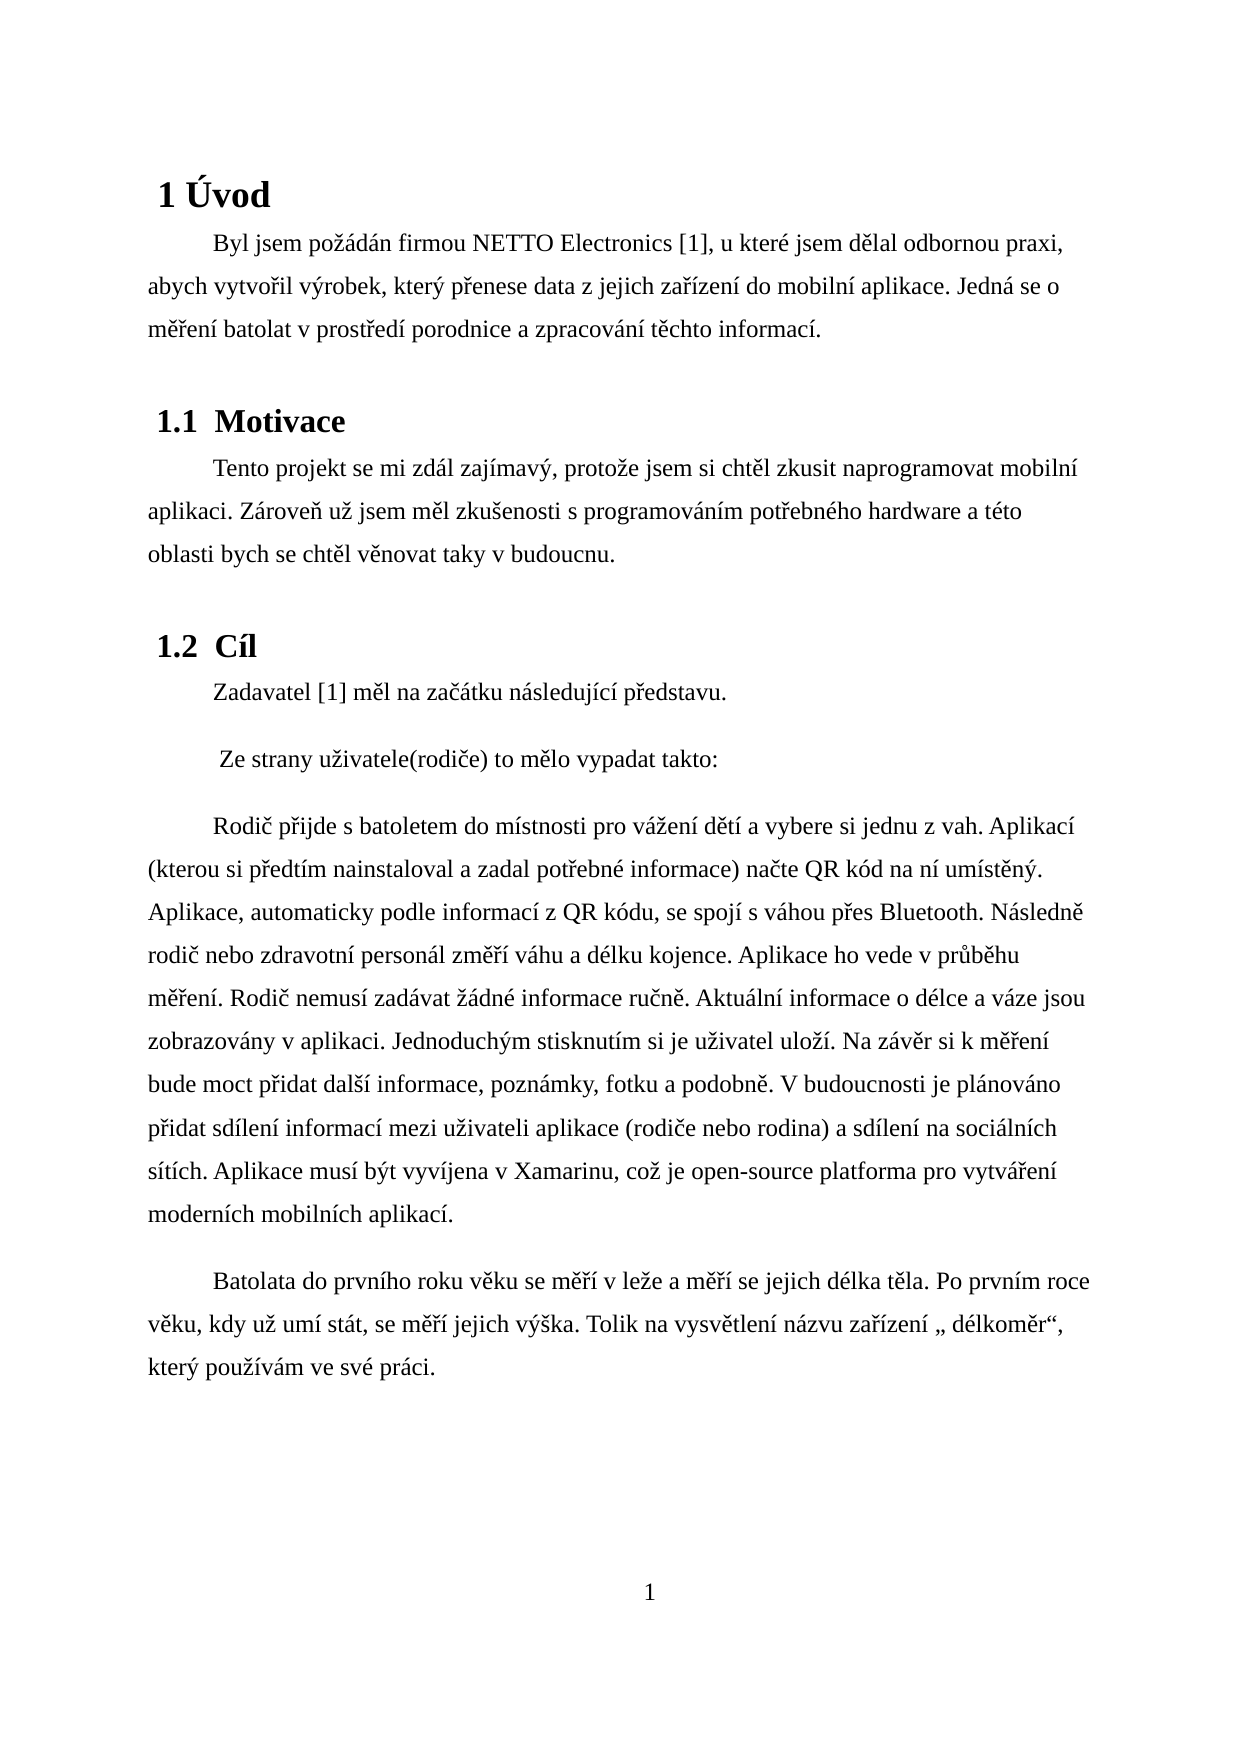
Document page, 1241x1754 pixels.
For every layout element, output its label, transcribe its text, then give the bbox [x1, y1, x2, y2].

subtitle Motivace [148, 402, 1093, 440]
text Rodič přijde s batoletem do místnosti pro vážení dětí a vybere si jednu z vah. Aplikací (kterou si předtím nainstaloval a zadal potřebné informace) načte QR kód na ní umístěný. Aplikace, automaticky podle informací z QR kódu, se spojí s váhou přes Bluetooth. Následně rodič nebo zdravotní personál změří váhu a délku kojence. Aplikace ho vede v průběhu měření. Rodič nemusí zadávat žádné informace ručně. Aktuální informace o délce a váze jsou zobrazovány v aplikaci. Jednoduchým stisknutím si je uživatel uloží. Na závěr si k měření bude moct přidat další informace, poznámky, fotku a podobně. V budoucnosti je plánováno přidat sdílení informací mezi uživateli aplikace (rodiče nebo rodina) a sdílení na sociálních sítích. Aplikace musí být vyvíjena v Xamarinu, což je open-source platforma pro vytváření moderních mobilních aplikací. [148, 811, 1093, 1228]
text Ze strany uživatele(rodiče) to mělo vypadat takto: [148, 744, 1093, 773]
text Zadavatel [1] měl na začátku následující představu. [148, 677, 1093, 706]
text Tento projekt se mi zdál zajímavý, protože jsem si chtěl zkusit naprogramovat mobilní aplikaci. Zároveň už jsem měl zkušenosti s programováním potřebného hardware a této oblasti bych se chtěl věnovat taky v budoucnu. [148, 453, 1093, 568]
text Batolata do prvního roku věku se měří v leže a měří se jejich délka těla. Po prvním roce věku, kdy už umí stát, se měří jejich výška. Tolik na vysvětlení názvu zařízení „ délkoměr“, který používám ve své práci. [148, 1266, 1093, 1381]
subtitle Cíl [148, 626, 1093, 665]
subtitle Úvod [148, 172, 1093, 216]
text Byl jsem požádán firmou NETTO Electronics [1], u které jsem dělal odbornou praxi, abych vytvořil výrobek, který přenese data z jejich zařízení do mobilní aplikace. Jedná se o měření batolat v prostředí porodnice a zpracování těchto informací. [148, 228, 1093, 343]
